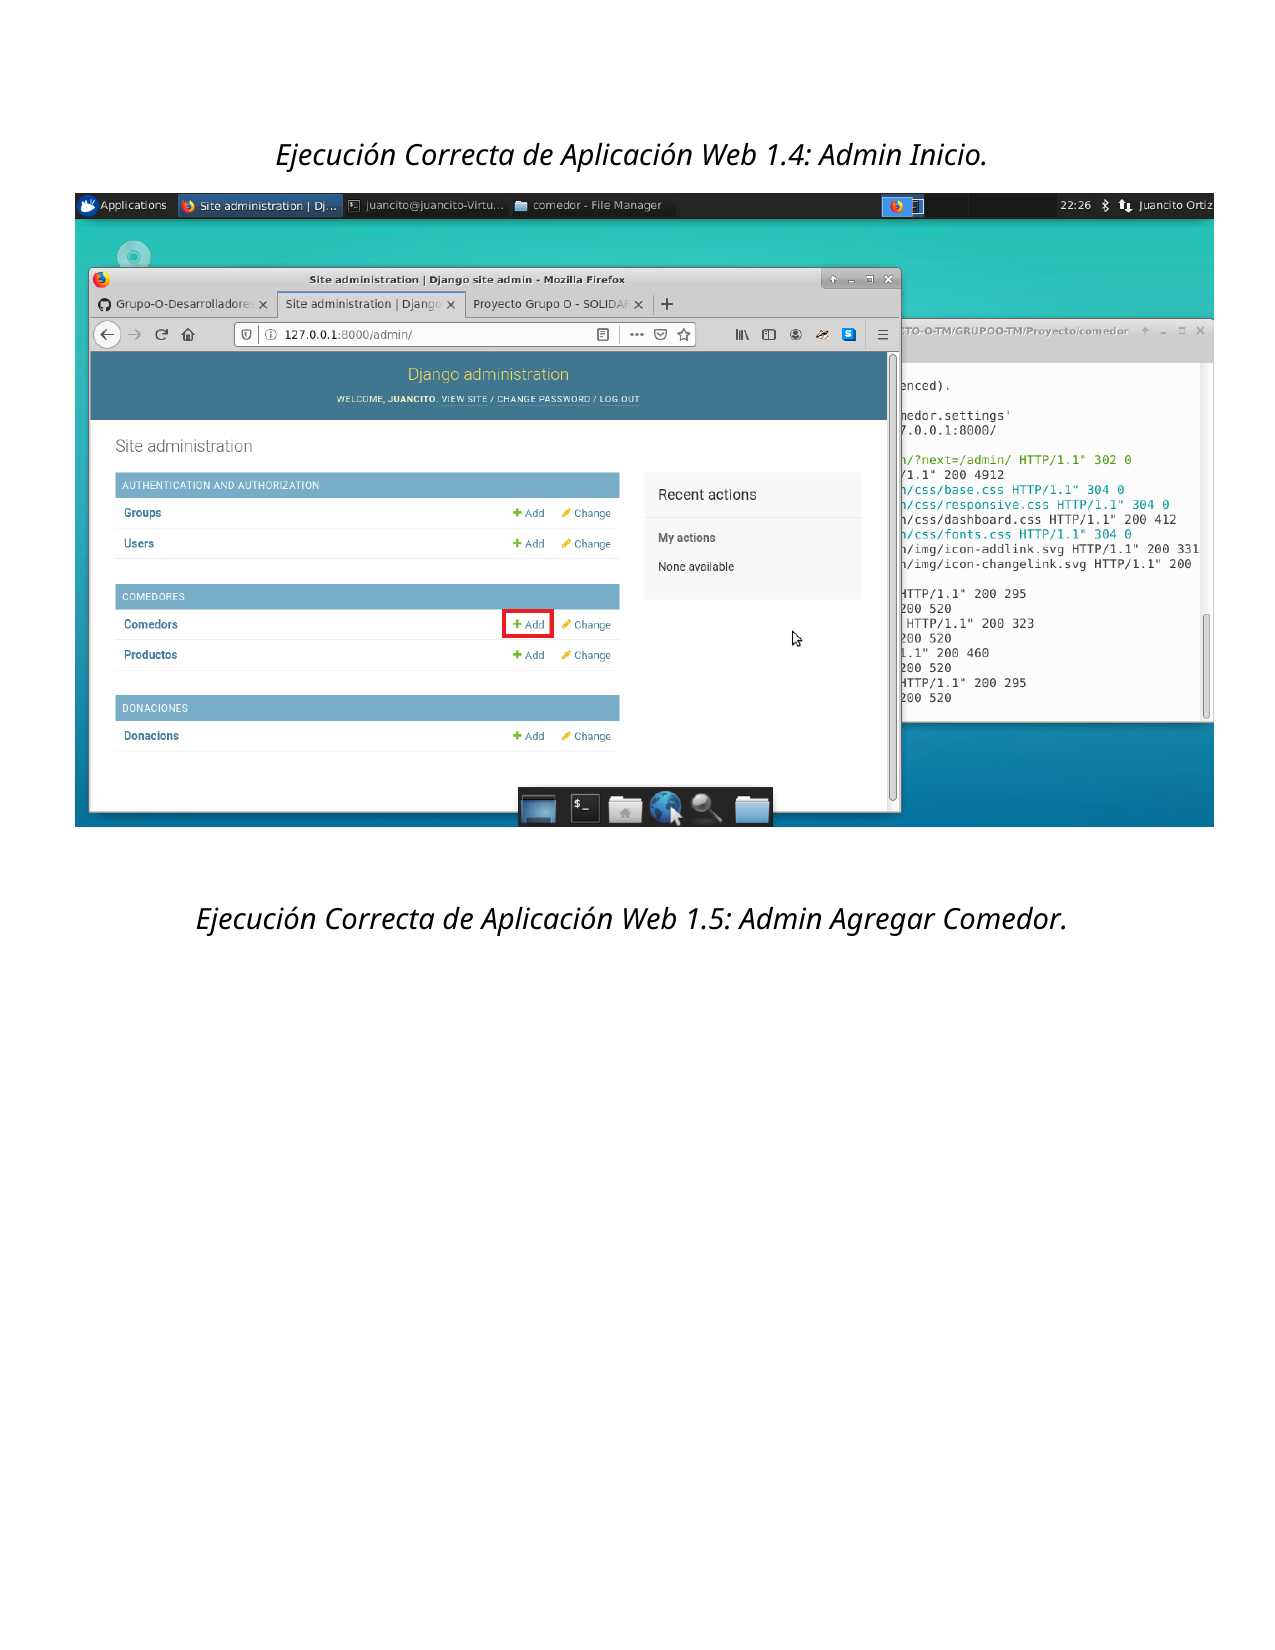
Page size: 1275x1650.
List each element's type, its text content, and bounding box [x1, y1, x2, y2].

list Ejecución Correcta de Aplicación Web 1.4: Admin Inicio. [75, 134, 1200, 174]
list Ejecución Correcta de Aplicación Web 1.5: Admin Agregar Comedor. [75, 899, 1200, 938]
